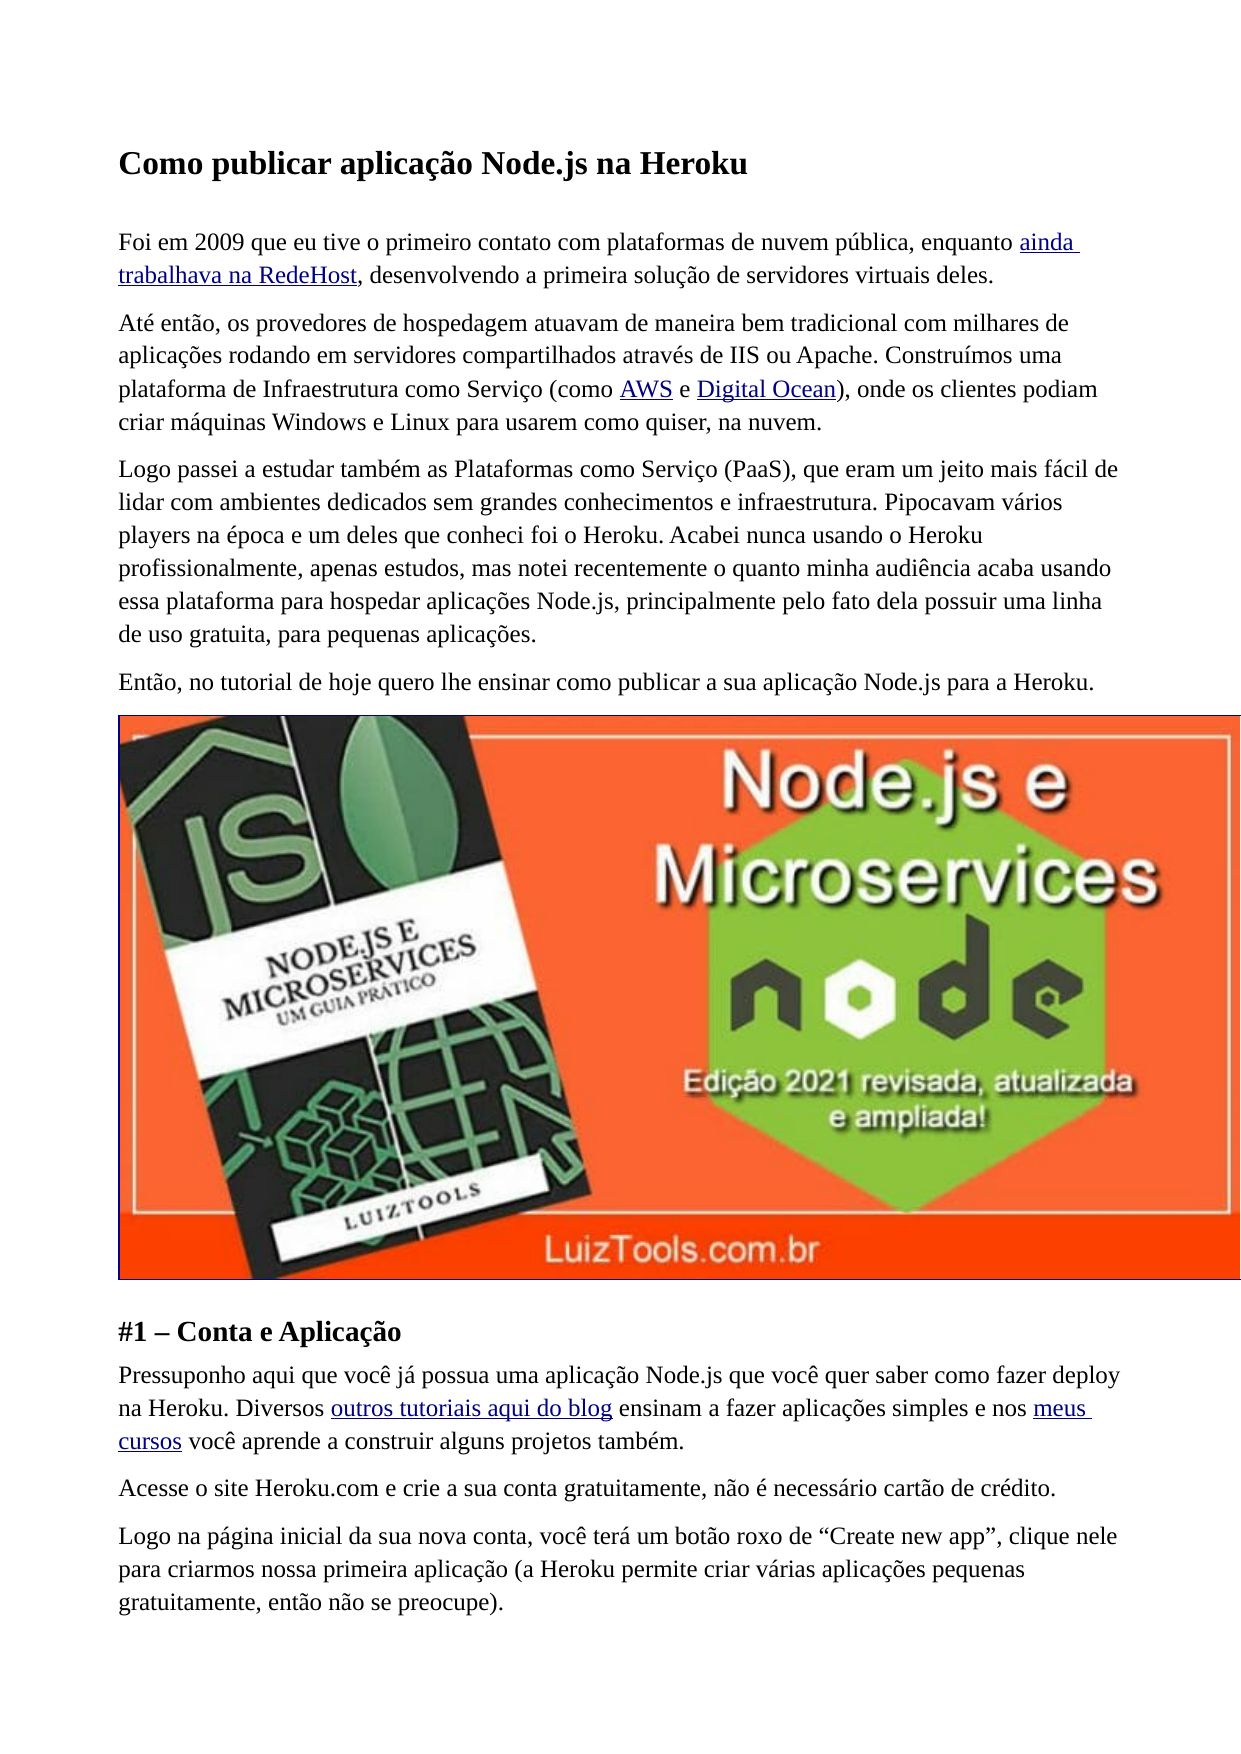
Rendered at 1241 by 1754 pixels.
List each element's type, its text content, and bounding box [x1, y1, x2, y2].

subtitle #1 – Conta e Aplicação [118, 1314, 1122, 1347]
text Até então, os provedores de hospedagem atuavam de maneira bem tradicional com milhares de aplicações rodando em servidores compartilhados através de IIS ou Apache. Construímos uma plataforma de Infraestrutura como Serviço (como AWS e Digital Ocean), onde os clientes podiam criar máquinas Windows e Linux para usarem como quiser, na nuvem. [118, 308, 1122, 435]
picture [120, 716, 1241, 1279]
subtitle Como publicar aplicação Node.js na Heroku [118, 143, 1122, 181]
text Logo na página inicial da sua nova conta, você terá um botão roxo de “Create new app”, clique nele para criarmos nossa primeira aplicação (a Heroku permite criar várias aplicações pequenas gratuitamente, então não se preocupe). [118, 1521, 1122, 1616]
text Então, no tutorial de hoje quero lhe ensinar como publicar a sua aplicação Node.js para a Heroku. [118, 667, 1122, 696]
text Pressuponho aqui que você já possua uma aplicação Node.js que você quer saber como fazer deploy na Heroku. Diversos outros tutoriais aqui do blog ensinam a fazer aplicações simples e nos meus cursos você aprende a construir alguns projetos também. [118, 1360, 1122, 1454]
text Acesse o site Heroku.com e crie a sua conta gratuitamente, não é necessário cartão de crédito. [118, 1473, 1122, 1502]
text Logo passei a estudar também as Plataformas como Serviço (PaaS), que eram um jeito mais fácil de lidar com ambientes dedicados sem grandes conhecimentos e infraestrutura. Pipocavam vários players na época e um deles que conheci foi o Heroku. Acabei nunca usando o Heroku profissionalmente, apenas estudos, mas notei recentemente o quanto minha audiência acaba usando essa plataforma para hospedar aplicações Node.js, principalmente pelo fato dela possuir uma linha de uso gratuita, para pequenas aplicações. [118, 454, 1122, 648]
text Foi em 2009 que eu tive o primeiro contato com plataformas de nuvem pública, enquanto ainda trabalhava na RedeHost, desenvolvendo a primeira solução de servidores virtuais deles. [118, 227, 1122, 289]
